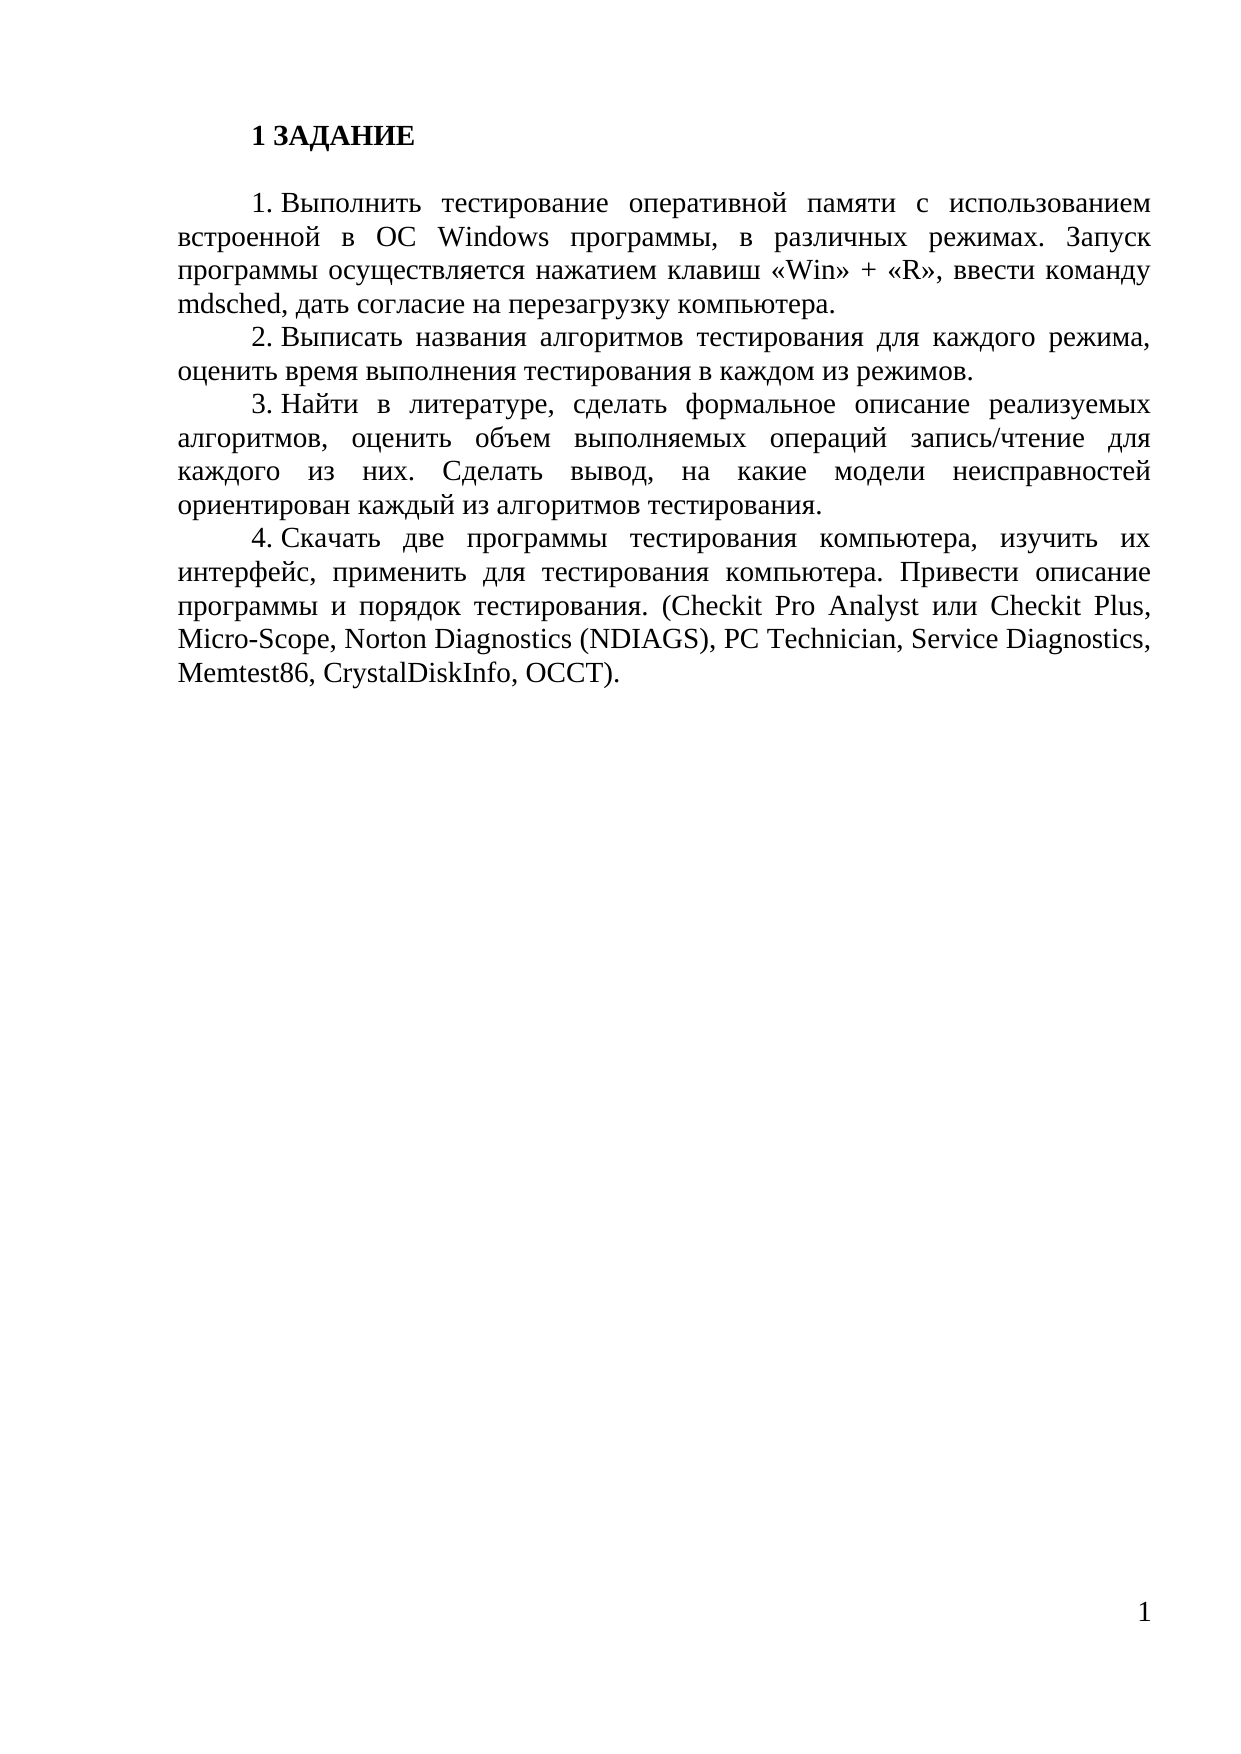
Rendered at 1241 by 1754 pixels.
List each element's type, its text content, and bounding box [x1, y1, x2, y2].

subtitle 1 ЗАДАНИЕ [251, 118, 1152, 152]
list Скачать две программы тестирования компьютера, изучить их интерфейс, применить для тестирования компьютера. Привести описание программы и порядок тестирования. (Checkit Pro Analyst или Checkit Plus, Micro-Scope, Norton Diagnostics (NDIAGS), PC Technician, Service Diagnostics, Memtest86, CrystalDiskInfo, OCCT). [177, 521, 1152, 688]
list Выполнить тестирование оперативной памяти с использованием встроенной в ОС Windows программы, в различных режимах. Запуск программы осуществляется нажатием клавиш «Win» + «R», ввести команду mdsched, дать согласие на перезагрузку компьютера. [177, 185, 1152, 319]
list Найти в литературе, сделать формальное описание реализуемых алгоритмов, оценить объем выполняемых операций запись/чтение для каждого из них. Сделать вывод, на какие модели неисправностей ориентирован каждый из алгоритмов тестирования. [177, 386, 1152, 521]
list Выписать названия алгоритмов тестирования для каждого режима, оценить время выполнения тестирования в каждом из режимов. [177, 319, 1152, 386]
